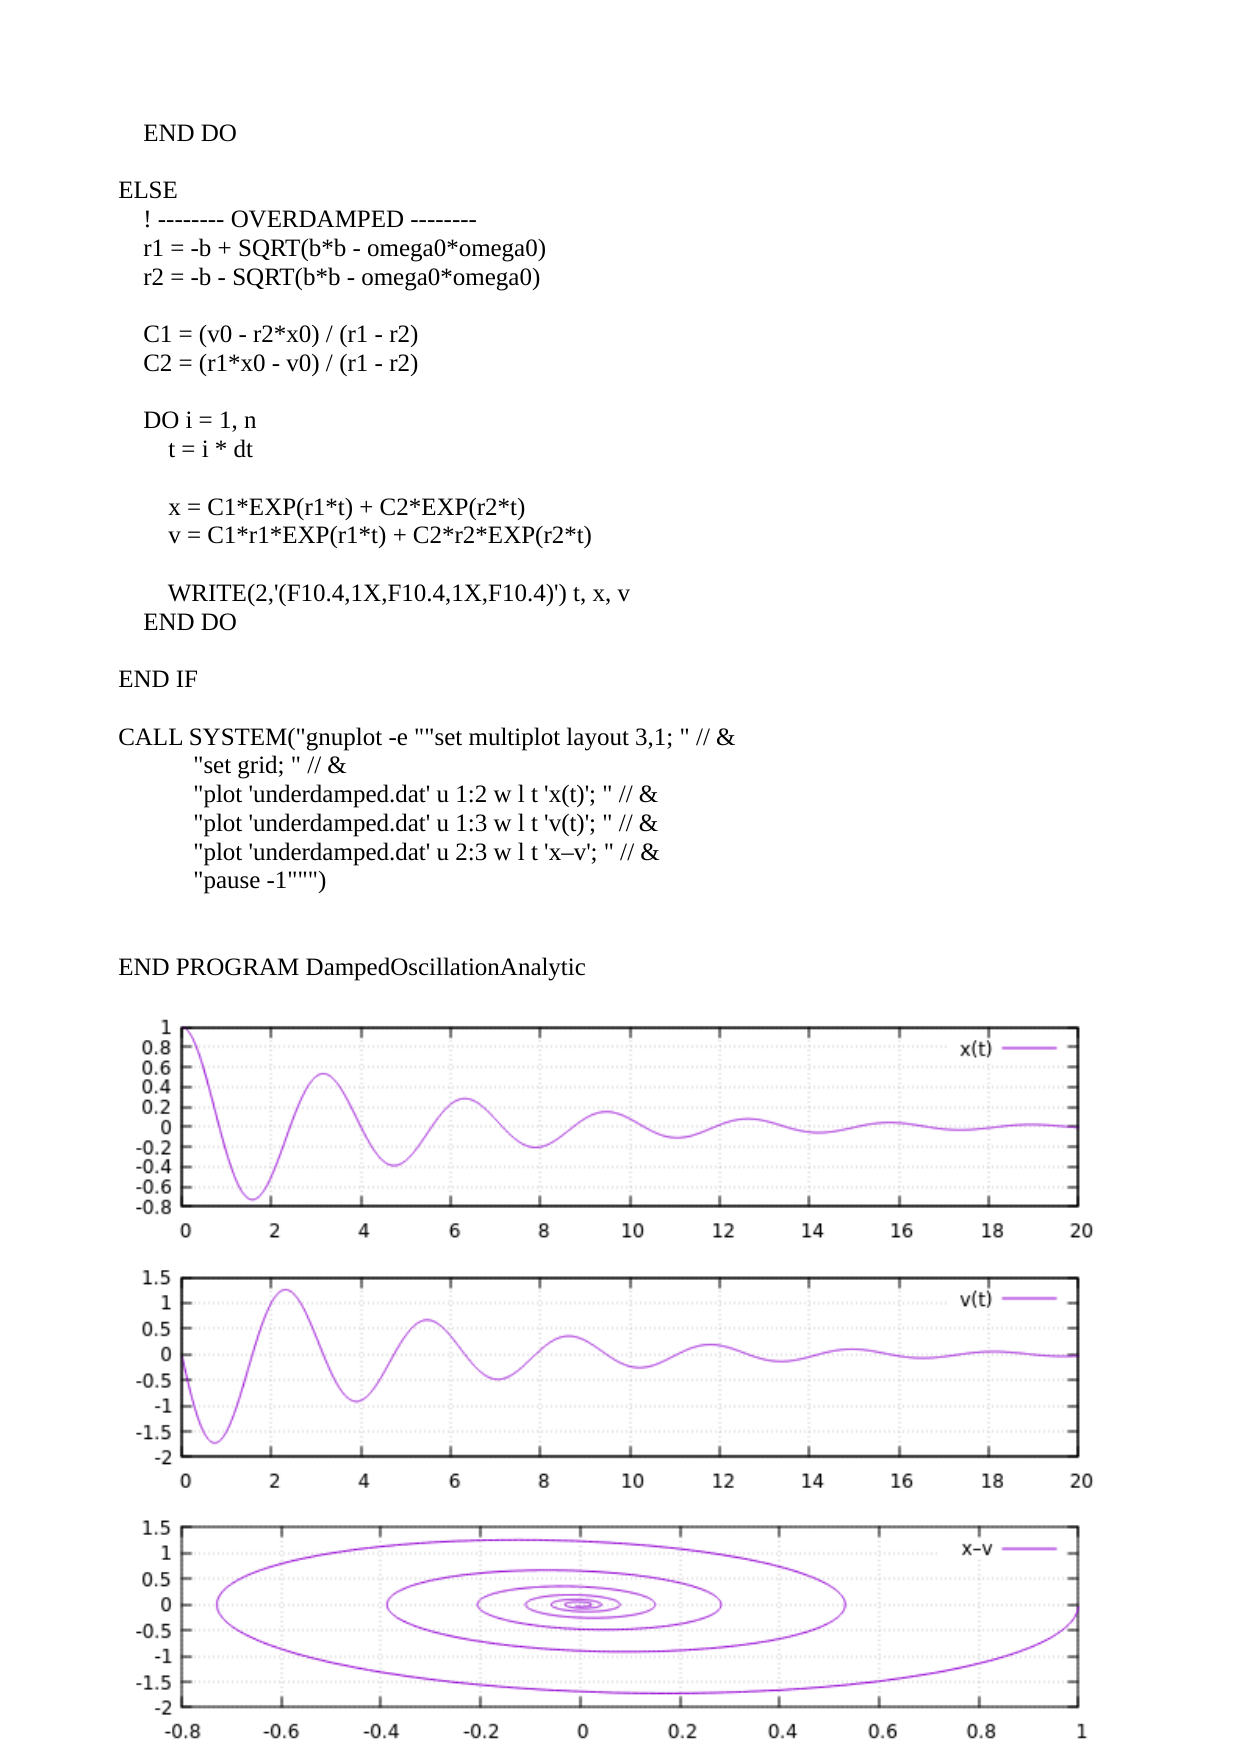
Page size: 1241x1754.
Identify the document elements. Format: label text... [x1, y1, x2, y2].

text ! -------- OVERDAMPED -------- [118, 204, 1122, 233]
text C1 = (v0 - r2*x0) / (r1 - r2) [118, 319, 1122, 348]
text x = C1*EXP(r1*t) + C2*EXP(r2*t) [118, 492, 1122, 521]
text "plot 'underdamped.dat' u 1:2 w l t 'x(t)'; " // & [118, 779, 1122, 808]
text "set grid; " // & [118, 751, 1122, 779]
text r2 = -b - SQRT(b*b - omega0*omega0) [118, 262, 1122, 291]
text END IF [118, 664, 1122, 693]
text END PROGRAM DampedOscillationAnalytic [118, 952, 1122, 981]
text CALL SYSTEM("gnuplot -e ""set multiplot layout 3,1; " // & [118, 722, 1122, 751]
text END DO [118, 607, 1122, 636]
text t = i * dt [118, 434, 1122, 463]
text "pause -1""") [118, 866, 1122, 894]
text END DO [118, 118, 1122, 147]
text WRITE(2,'(F10.4,1X,F10.4,1X,F10.4)') t, x, v [118, 578, 1122, 607]
text C2 = (r1*x0 - v0) / (r1 - r2) [118, 348, 1122, 377]
text ELSE [118, 176, 1122, 204]
text DO i = 1, n [118, 406, 1122, 434]
text r1 = -b + SQRT(b*b - omega0*omega0) [118, 233, 1122, 262]
text "plot 'underdamped.dat' u 2:3 w l t 'x–v'; " // & [118, 837, 1122, 866]
text "plot 'underdamped.dat' u 1:3 w l t 'v(t)'; " // & [118, 808, 1122, 837]
picture [110, 1004, 1111, 1754]
text v = C1*r1*EXP(r1*t) + C2*r2*EXP(r2*t) [118, 521, 1122, 549]
